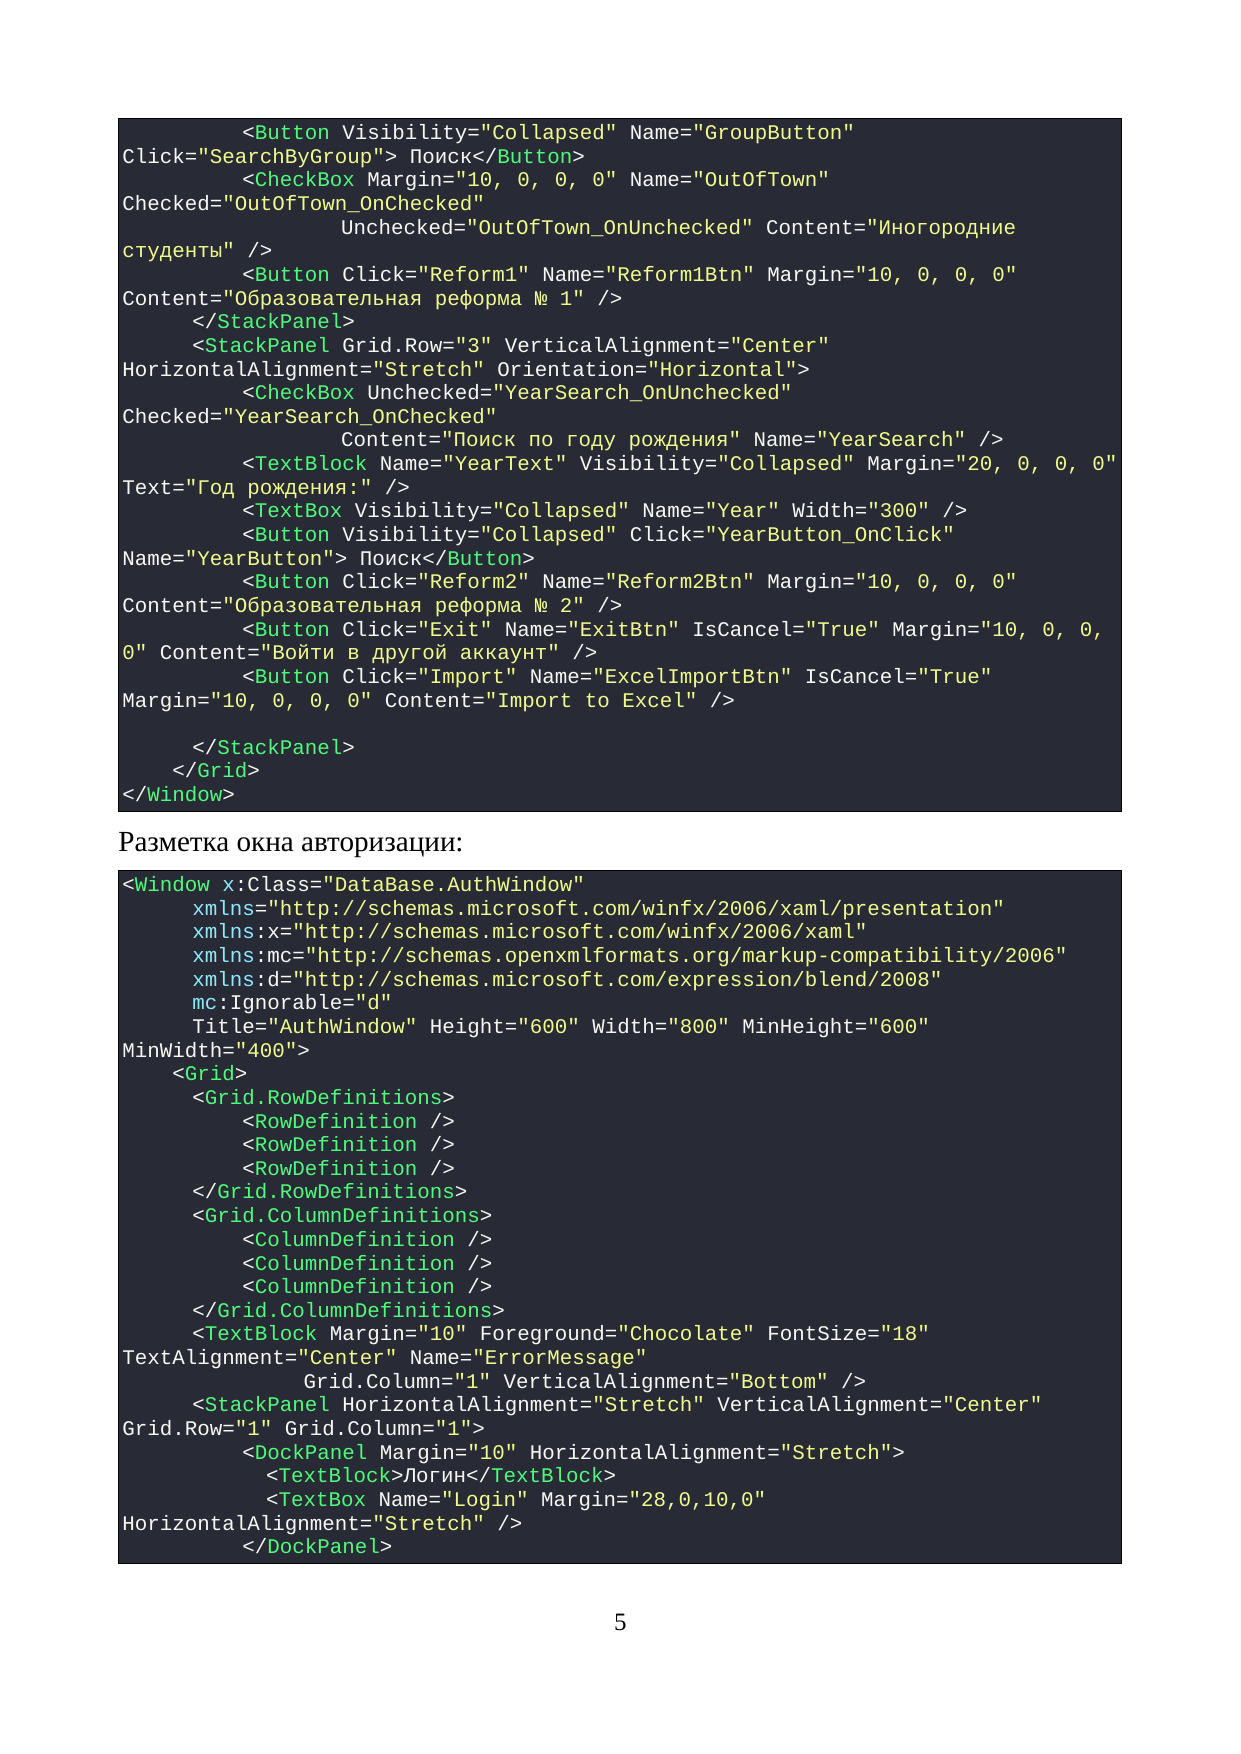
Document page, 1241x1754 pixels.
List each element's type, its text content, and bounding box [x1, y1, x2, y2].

text </Grid.RowDefinitions> [119, 1178, 1121, 1201]
text Content="Поиск по году рождения" Name="YearSearch" /> [119, 426, 1121, 449]
text <ColumnDefinition /> [119, 1248, 1121, 1272]
text </Grid> [119, 757, 1121, 780]
text <StackPanel Grid.Row="3" VerticalAlignment="Center" HorizontalAlignment="Stretch" Orientation="Horizontal"> [119, 331, 1121, 378]
text <RowDefinition /> [119, 1154, 1121, 1178]
text <Grid> [119, 1059, 1121, 1083]
text <CheckBox Margin="10, 0, 0, 0" Name="OutOfTown" Checked="OutOfTown_OnChecked" [119, 165, 1121, 213]
text <Button Click="Exit" Name="ExitBtn" IsCancel="True" Margin="10, 0, 0, 0" Content="Войти в другой аккаунт" /> [119, 615, 1121, 662]
text <CheckBox Unchecked="YearSearch_OnUnchecked" Checked="YearSearch_OnChecked" [119, 378, 1121, 426]
text <Window x:Class="DataBase.AuthWindow" [119, 871, 1121, 894]
text </DockPanel> [119, 1532, 1121, 1563]
text Unchecked="OutOfTown_OnUnchecked" Content="Иногородние студенты" /> [119, 213, 1121, 260]
text </Window> [119, 780, 1121, 811]
text xmlns:x="http://schemas.microsoft.com/winfx/2006/xaml" [119, 917, 1121, 941]
text <Button Click="Import" Name="ExcelImportBtn" IsCancel="True" Margin="10, 0, 0, 0" Content="Import to Excel" /> [119, 662, 1121, 709]
text </StackPanel> [119, 733, 1121, 757]
text xmlns:d="http://schemas.microsoft.com/expression/blend/2008" [119, 965, 1121, 988]
text <TextBox Name="Login" Margin="28,0,10,0" HorizontalAlignment="Stretch" /> [119, 1485, 1121, 1532]
text </Grid.ColumnDefinitions> [119, 1296, 1121, 1319]
text <Button Visibility="Collapsed" Name="GroupButton" Click="SearchByGroup"> Поиск</Button> [119, 119, 1121, 165]
text <RowDefinition /> [119, 1107, 1121, 1130]
text mc:Ignorable="d" [119, 988, 1121, 1012]
text <TextBlock Margin="10" Foreground="Chocolate" FontSize="18" TextAlignment="Center" Name="ErrorMessage" [119, 1319, 1121, 1367]
text <Button Click="Reform2" Name="Reform2Btn" Margin="10, 0, 0, 0" Content="Образовательная реформа № 2" /> [119, 567, 1121, 615]
text xmlns:mc="http://schemas.openxmlformats.org/markup-compatibility/2006" [119, 941, 1121, 965]
text Title="AuthWindow" Height="600" Width="800" MinHeight="600" MinWidth="400"> [119, 1012, 1121, 1059]
text <Grid.ColumnDefinitions> [119, 1201, 1121, 1225]
text <ColumnDefinition /> [119, 1272, 1121, 1296]
text xmlns="http://schemas.microsoft.com/winfx/2006/xaml/presentation" [119, 894, 1121, 917]
text <DockPanel Margin="10" HorizontalAlignment="Stretch"> [119, 1438, 1121, 1461]
text Разметка окна авторизации: [118, 824, 1122, 858]
text <Button Visibility="Collapsed" Click="YearButton_OnClick" Name="YearButton"> Поиск</Button> [119, 520, 1121, 567]
text <StackPanel HorizontalAlignment="Stretch" VerticalAlignment="Center" Grid.Row="1" Grid.Column="1"> [119, 1390, 1121, 1438]
text Grid.Column="1" VerticalAlignment="Bottom" /> [119, 1367, 1121, 1390]
text <TextBox Visibility="Collapsed" Name="Year" Width="300" /> [119, 496, 1121, 520]
text <TextBlock Name="YearText" Visibility="Collapsed" Margin="20, 0, 0, 0" Text="Год рождения:" /> [119, 449, 1121, 496]
text <RowDefinition /> [119, 1130, 1121, 1154]
text </StackPanel> [119, 307, 1121, 331]
text <Button Click="Reform1" Name="Reform1Btn" Margin="10, 0, 0, 0" Content="Образовательная реформа № 1" /> [119, 260, 1121, 307]
text <ColumnDefinition /> [119, 1225, 1121, 1248]
text <Grid.RowDefinitions> [119, 1083, 1121, 1107]
text <TextBlock>Логин</TextBlock> [119, 1461, 1121, 1485]
